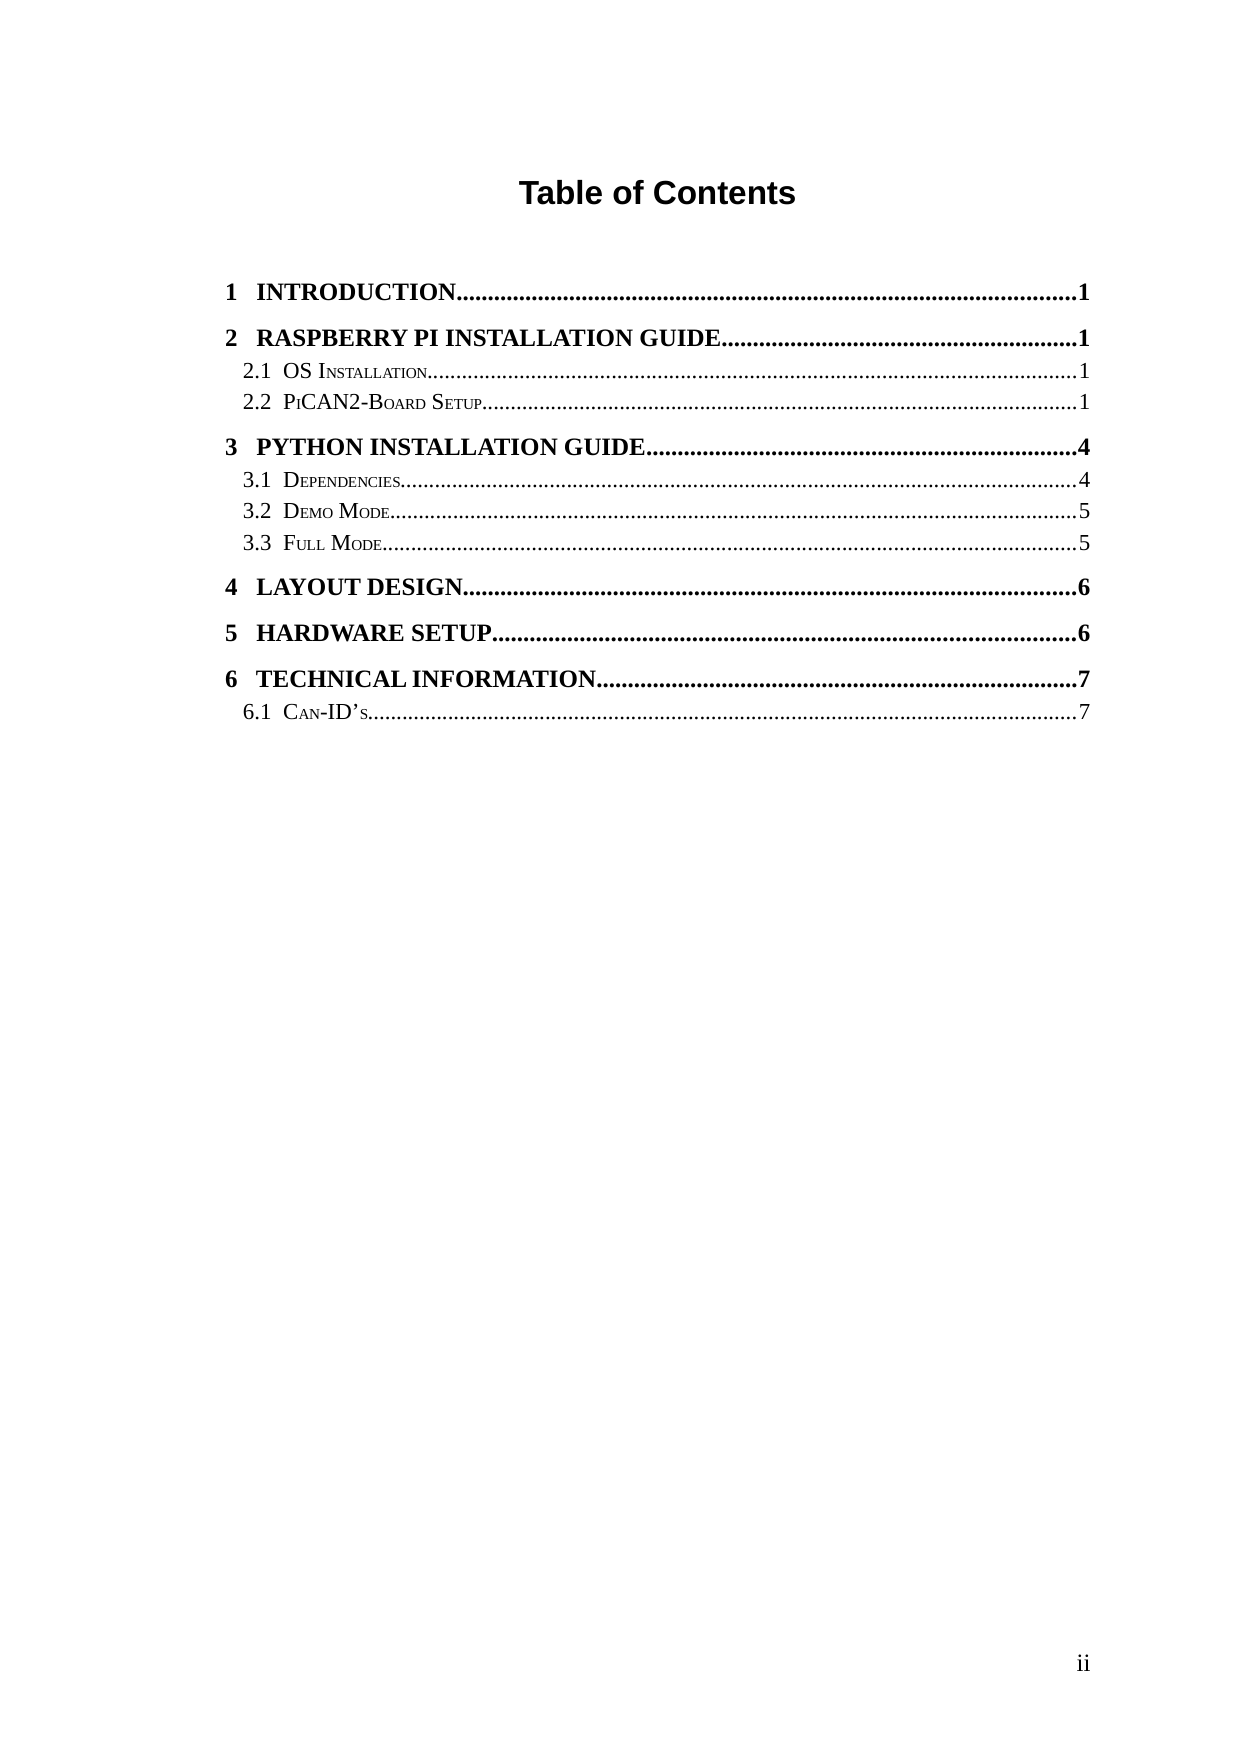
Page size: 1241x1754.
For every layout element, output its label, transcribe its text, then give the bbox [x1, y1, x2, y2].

text 6 Technical Information 7 [225, 665, 1090, 693]
subtitle Table of Contents [225, 175, 1090, 212]
text 2 Raspberry Pi Installation Guide 1 [225, 324, 1090, 352]
text 5 Hardware Setup 6 [225, 619, 1090, 647]
text 3.2 Demo Mode 5 [243, 498, 1090, 523]
text 6.1 Can-ID’s 7 [243, 699, 1090, 724]
text 4 Layout Design 6 [225, 573, 1090, 601]
text 3 Python Installation Guide 4 [225, 433, 1090, 461]
text 2.1 OS Installation 1 [243, 358, 1090, 383]
text 2.2 PiCAN2-Board Setup 1 [243, 389, 1090, 414]
text 1 Introduction 1 [225, 278, 1090, 306]
text 3.1 Dependencies 4 [243, 467, 1090, 492]
text 3.3 Full Mode 5 [243, 529, 1090, 555]
